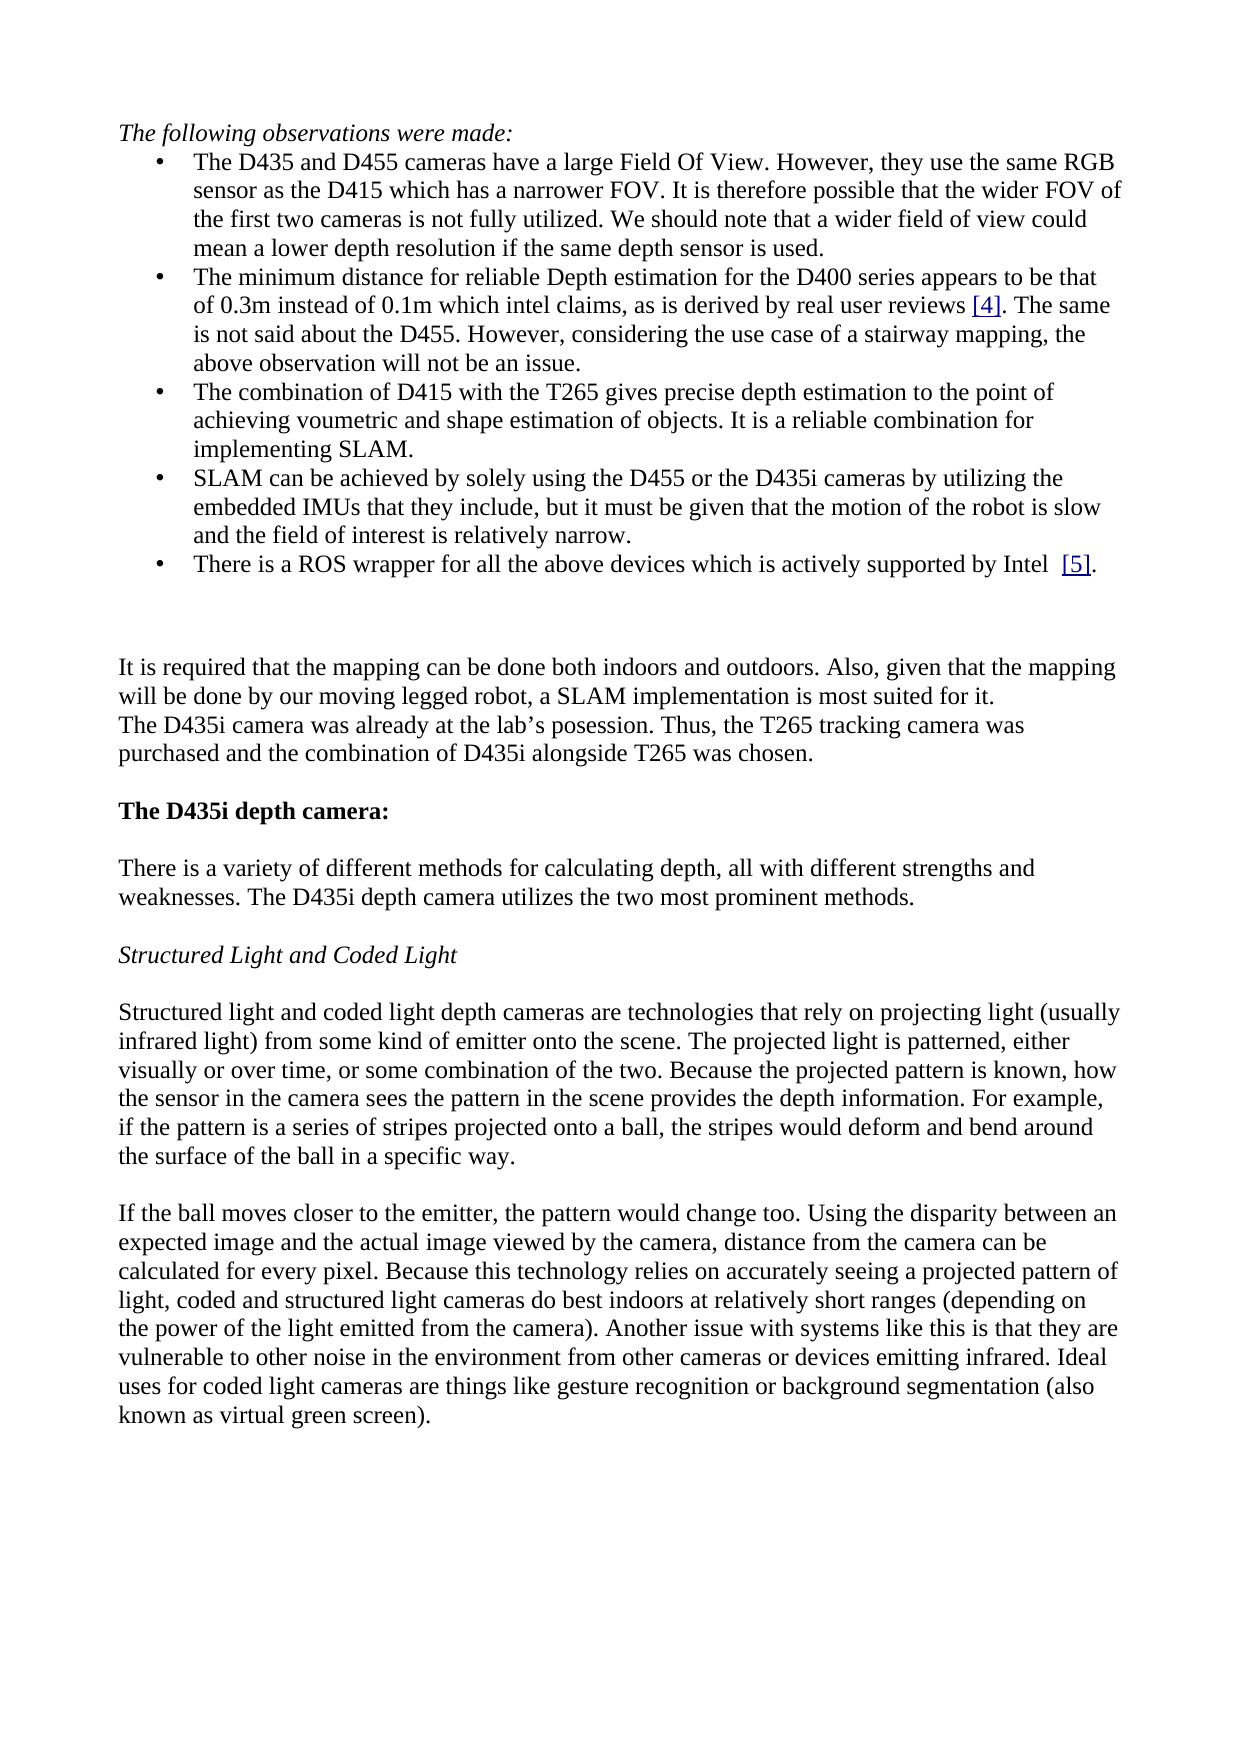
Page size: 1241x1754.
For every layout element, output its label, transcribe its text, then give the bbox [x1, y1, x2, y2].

text There is a variety of different methods for calculating depth, all with different strengths and weaknesses. The D435i depth camera utilizes the two most prominent methods. [118, 853, 1122, 911]
list There is a ROS wrapper for all the above devices which is actively supported by Intel [5]. [156, 549, 1122, 578]
list SLAM can be achieved by solely using the D455 or the D435i cameras by utilizing the embedded IMUs that they include, but it must be given that the motion of the robot is slow and the field of interest is relatively narrow. [156, 463, 1122, 549]
list The minimum distance for reliable Depth estimation for the D400 series appears to be that of 0.3m instead of 0.1m which intel claims, as is derived by real user reviews [4]. The same is not said about the D455. However, considering the use case of a stairway mapping, the above observation will not be an issue. [156, 262, 1122, 377]
text Structured light and coded light depth cameras are technologies that rely on projecting light (usually infrared light) from some kind of emitter onto the scene. The projected light is patterned, either visually or over time, or some combination of the two. Because the projected pattern is known, how the sensor in the camera sees the pattern in the scene provides the depth information. For example, if the pattern is a series of stripes projected onto a ball, the stripes would deform and bend around the surface of the ball in a specific way. [118, 997, 1122, 1170]
text The following observations were made: [118, 118, 1122, 147]
list The D435 and D455 cameras have a large Field Of View. However, they use the same RGB sensor as the D415 which has a narrower FOV. It is therefore possible that the wider FOV of the first two cameras is not fully utilized. We should note that a wider field of view could mean a lower depth resolution if the same depth sensor is used. [156, 147, 1122, 262]
text Structured Light and Coded Light [118, 940, 1122, 968]
text It is required that the mapping can be done both indoors and outdoors. Also, given that the mapping will be done by our moving legged robot, a SLAM implementation is most suited for it. [118, 652, 1122, 710]
list The combination of D415 with the T265 gives precise depth estimation to the point of achieving voumetric and shape estimation of objects. It is a reliable combination for implementing SLAM. [156, 377, 1122, 463]
text The D435i depth camera: [118, 796, 1122, 825]
text If the ball moves closer to the emitter, the pattern would change too. Using the disparity between an expected image and the actual image viewed by the camera, distance from the camera can be calculated for every pixel. Because this technology relies on accurately seeing a projected pattern of light, coded and structured light cameras do best indoors at relatively short ranges (depending on the power of the light emitted from the camera). Another issue with systems like this is that they are vulnerable to other noise in the environment from other cameras or devices emitting infrared. Ideal uses for coded light cameras are things like gesture recognition or background segmentation (also known as virtual green screen). [118, 1198, 1122, 1428]
text The D435i camera was already at the lab’s posession. Thus, the T265 tracking camera was purchased and the combination of D435i alongside T265 was chosen. [118, 710, 1122, 767]
